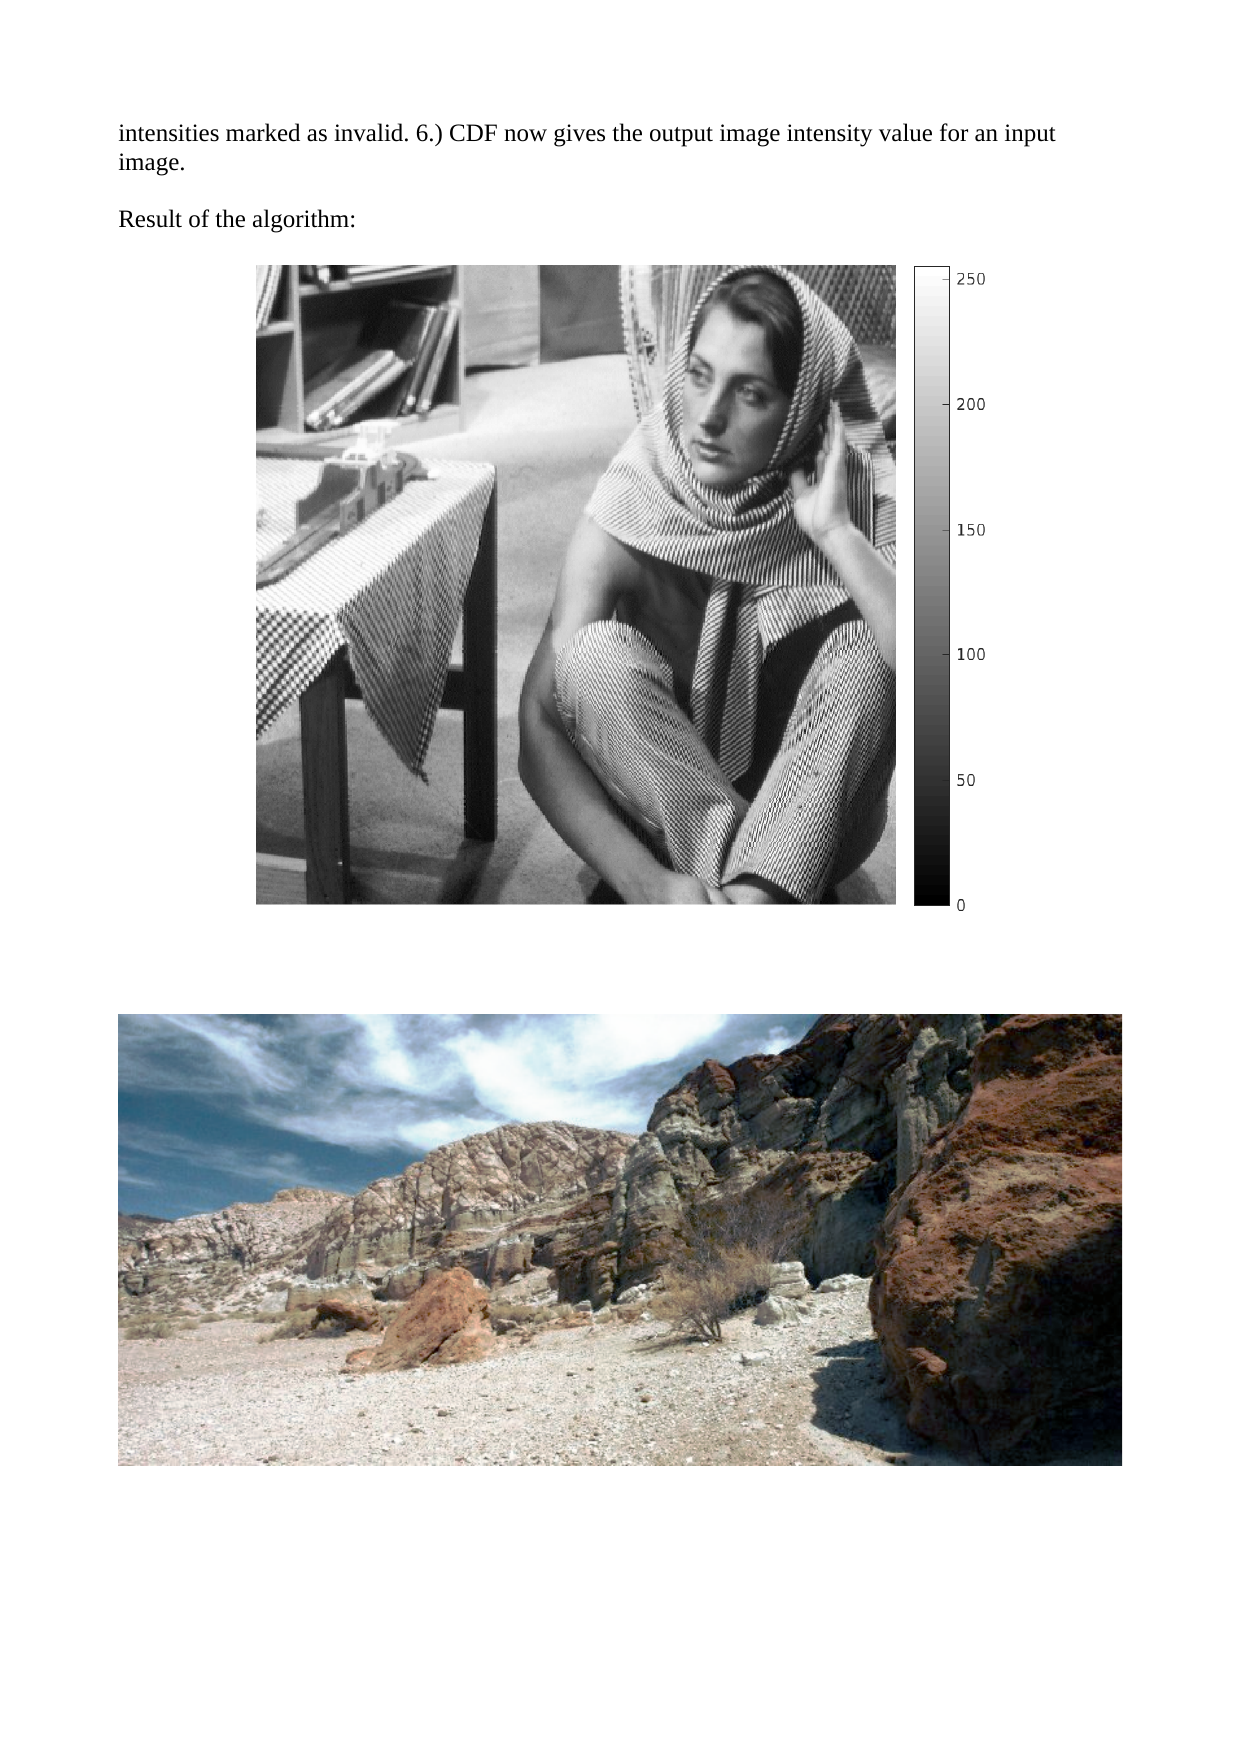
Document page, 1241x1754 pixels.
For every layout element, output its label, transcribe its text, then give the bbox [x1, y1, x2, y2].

text Result of the algorithm: [118, 204, 1122, 233]
picture [118, 233, 1123, 986]
picture [118, 1014, 1123, 1466]
text intensities marked as invalid. 6.) CDF now gives the output image intensity value for an input image. [118, 118, 1122, 176]
